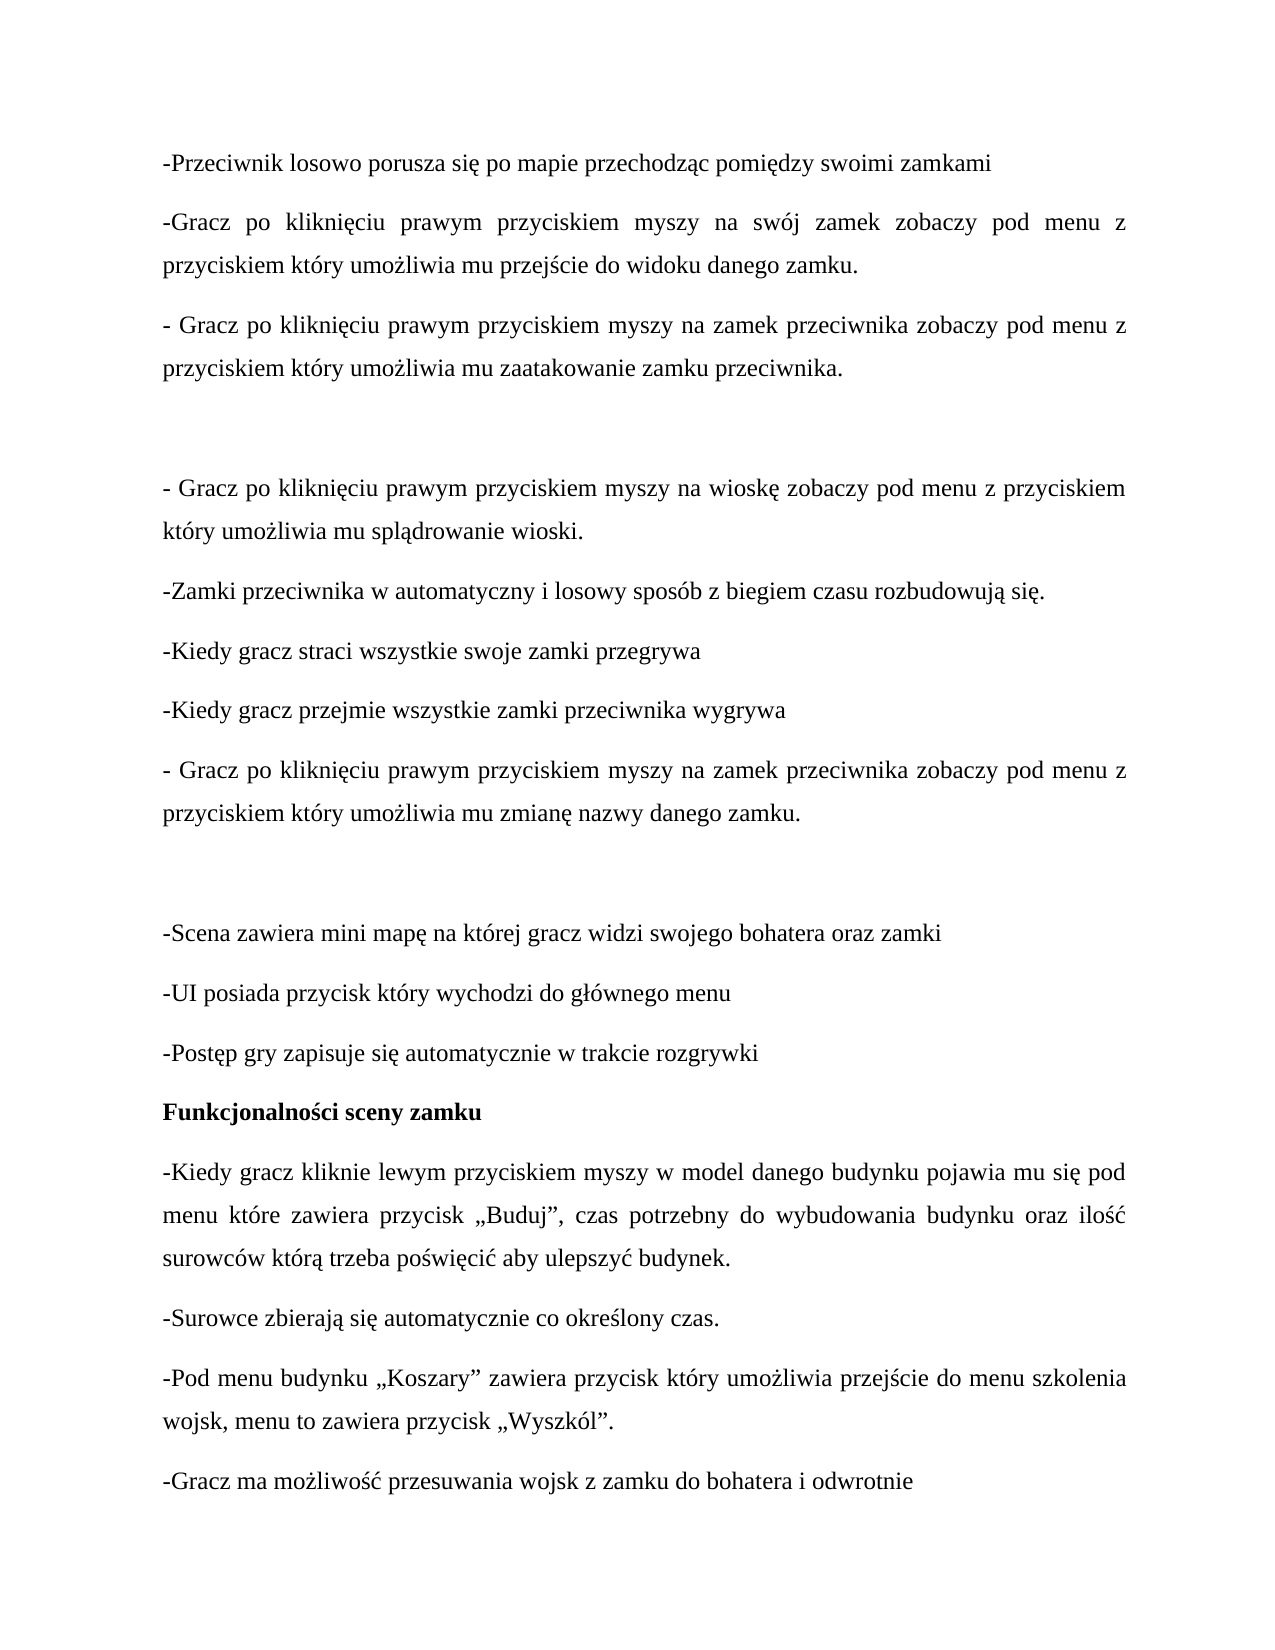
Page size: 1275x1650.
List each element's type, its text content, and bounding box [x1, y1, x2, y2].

text -Kiedy gracz przejmie wszystkie zamki przeciwnika wygrywa [162, 696, 1127, 724]
text - Gracz po kliknięciu prawym przyciskiem myszy na wioskę zobaczy pod menu z przyciskiem który umożliwia mu splądrowanie wioski. [162, 473, 1127, 545]
text -Przeciwnik losowo porusza się po mapie przechodząc pomiędzy swoimi zamkami [162, 148, 1127, 176]
text -Zamki przeciwnika w automatyczny i losowy sposób z biegiem czasu rozbudowują się. [162, 576, 1127, 605]
text - Gracz po kliknięciu prawym przyciskiem myszy na zamek przeciwnika zobaczy pod menu z przyciskiem który umożliwia mu zmianę nazwy danego zamku. [162, 755, 1127, 827]
text -Gracz po kliknięciu prawym przyciskiem myszy na swój zamek zobaczy pod menu z przyciskiem który umożliwia mu przejście do widoku danego zamku. [162, 207, 1127, 279]
text -Scena zawiera mini mapę na której gracz widzi swojego bohatera oraz zamki [162, 918, 1127, 947]
text -Pod menu budynku „Koszary” zawiera przycisk który umożliwia przejście do menu szkolenia wojsk, menu to zawiera przycisk „Wyszkól”. [162, 1363, 1127, 1435]
text -Kiedy gracz kliknie lewym przyciskiem myszy w model danego budynku pojawia mu się pod menu które zawiera przycisk „Buduj”, czas potrzebny do wybudowania budynku oraz ilość surowców którą trzeba poświęcić aby ulepszyć budynek. [162, 1157, 1127, 1272]
text -Gracz ma możliwość przesuwania wojsk z zamku do bohatera i odwrotnie [162, 1466, 1127, 1495]
text -Postęp gry zapisuje się automatycznie w trakcie rozgrywki [162, 1038, 1127, 1066]
text -Surowce zbierają się automatycznie co określony czas. [162, 1303, 1127, 1332]
text -UI posiada przycisk który wychodzi do głównego menu [162, 978, 1127, 1007]
text - Gracz po kliknięciu prawym przyciskiem myszy na zamek przeciwnika zobaczy pod menu z przyciskiem który umożliwia mu zaatakowanie zamku przeciwnika. [162, 310, 1127, 382]
text -Kiedy gracz straci wszystkie swoje zamki przegrywa [162, 636, 1127, 664]
text Funkcjonalności sceny zamku [162, 1097, 1127, 1126]
